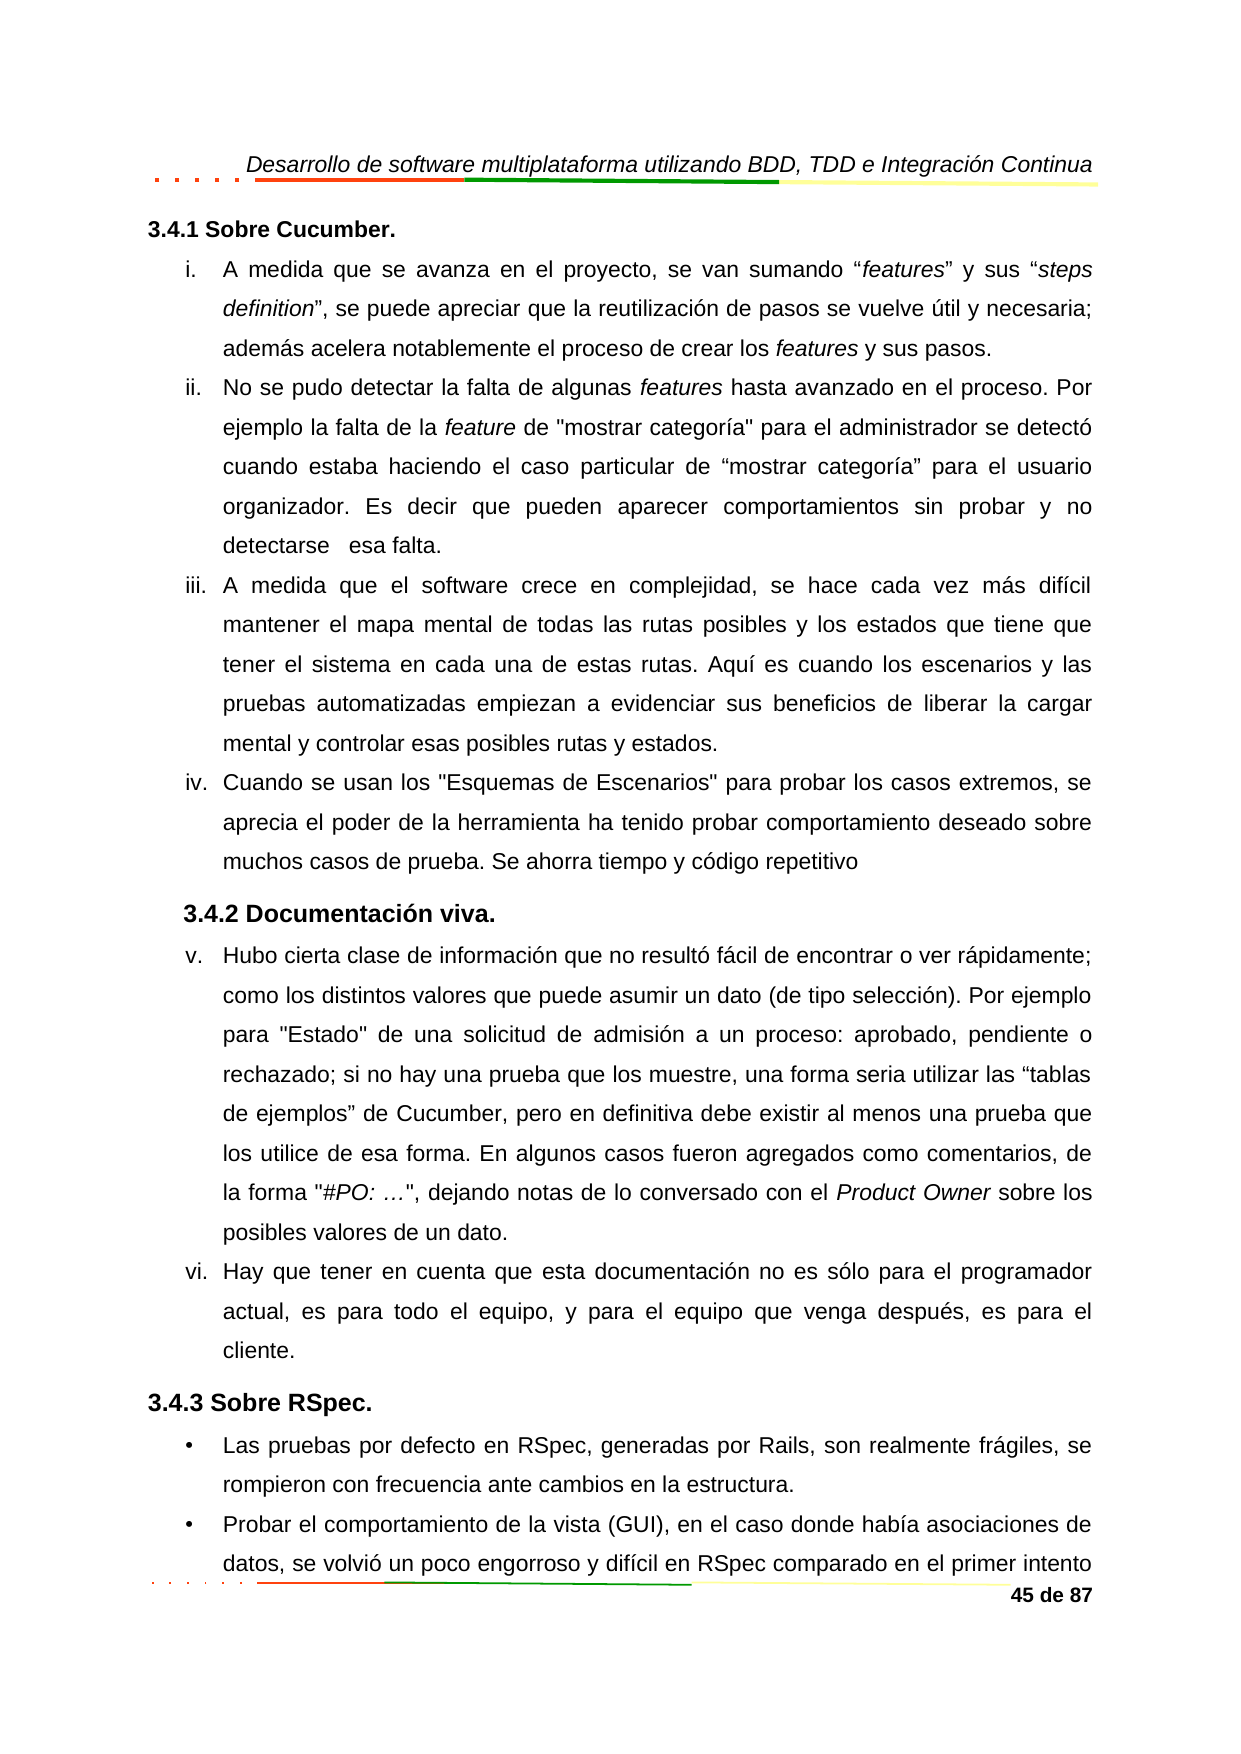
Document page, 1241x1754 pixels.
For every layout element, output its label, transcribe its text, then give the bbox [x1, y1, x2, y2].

text 3.4.3 Sobre RSpec. [148, 1388, 1093, 1417]
list Las pruebas por defecto en RSpec, generadas por Rails, son realmente frágiles, se rompieron con frecuencia ante cambios en la estructura. [185, 1432, 1093, 1497]
list A medida que se avanza en el proyecto, se van sumando “features” y sus “steps definition”, se puede apreciar que la reutilización de pasos se vuelve útil y necesaria; además acelera notablemente el proceso de crear los features y sus pasos. [185, 256, 1093, 361]
list No se pudo detectar la falta de algunas features hasta avanzado en el proceso. Por ejemplo la falta de la feature de "mostrar categoría" para el administrador se detectó cuando estaba haciendo el caso particular de “mostrar categoría” para el usuario organizador. Es decir que pueden aparecer comportamientos sin probar y no detectarse esa falta. [185, 374, 1093, 558]
list Hay que tener en cuenta que esta documentación no es sólo para el programador actual, es para todo el equipo, y para el equipo que venga después, es para el cliente. [185, 1258, 1093, 1363]
list A medida que el software crece en complejidad, se hace cada vez más difícil mantener el mapa mental de todas las rutas posibles y los estados que tiene que tener el sistema en cada una de estas rutas. Aquí es cuando los escenarios y las pruebas automatizadas empiezan a evidenciar sus beneficios de liberar la cargar mental y controlar esas posibles rutas y estados. [185, 572, 1093, 756]
text 3.4.1 Sobre Cucumber. [148, 216, 1093, 243]
list 3.4.2 Documentación viva. [148, 899, 1093, 928]
list Cuando se usan los "Esquemas de Escenarios" para probar los casos extremos, se aprecia el poder de la herramienta ha tenido probar comportamiento deseado sobre muchos casos de prueba. Se ahorra tiempo y código repetitivo [185, 769, 1093, 874]
list Probar el comportamiento de la vista (GUI), en el caso donde había asociaciones de datos, se volvió un poco engorroso y difícil en RSpec comparado en el primer intento [185, 1511, 1093, 1576]
list Hubo cierta clase de información que no resultó fácil de encontrar o ver rápidamente; como los distintos valores que puede asumir un dato (de tipo selección). Por ejemplo para "Estado" de una solicitud de admisión a un proceso: aprobado, pendiente o rechazado; si no hay una prueba que los muestre, una forma seria utilizar las “tablas de ejemplos” de Cucumber, pero en definitiva debe existir al menos una prueba que los utilice de esa forma. En algunos casos fueron agregados como comentarios, de la forma "#PO: …", dejando notas de lo conversado con el Product Owner sobre los posibles valores de un dato. [185, 942, 1093, 1245]
